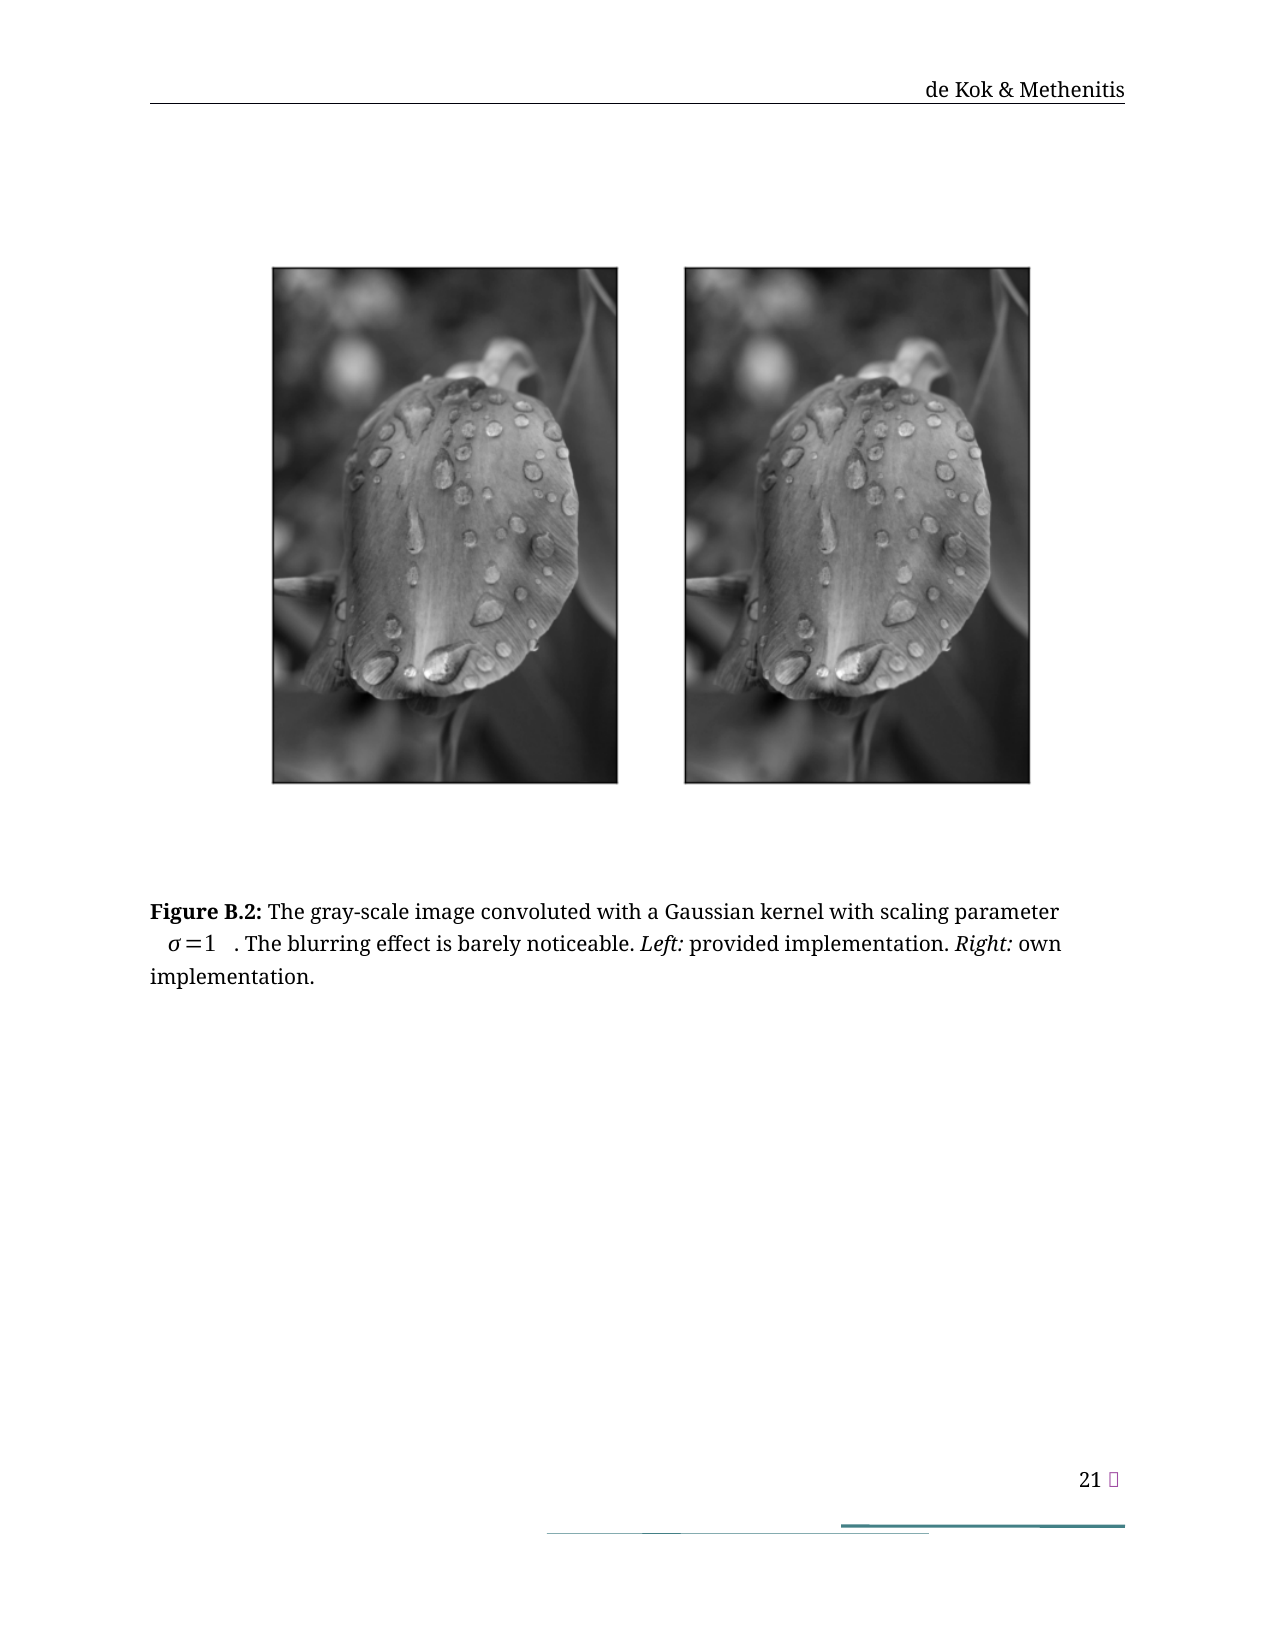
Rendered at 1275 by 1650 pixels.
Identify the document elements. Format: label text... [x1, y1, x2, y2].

text Figure B.2: The gray-scale image convoluted with a Gaussian kernel with scaling parameter . The blurring effect is barely noticeable. Left: provided implementation. Right: own implementation. [150, 893, 1125, 991]
picture [150, 157, 1125, 893]
